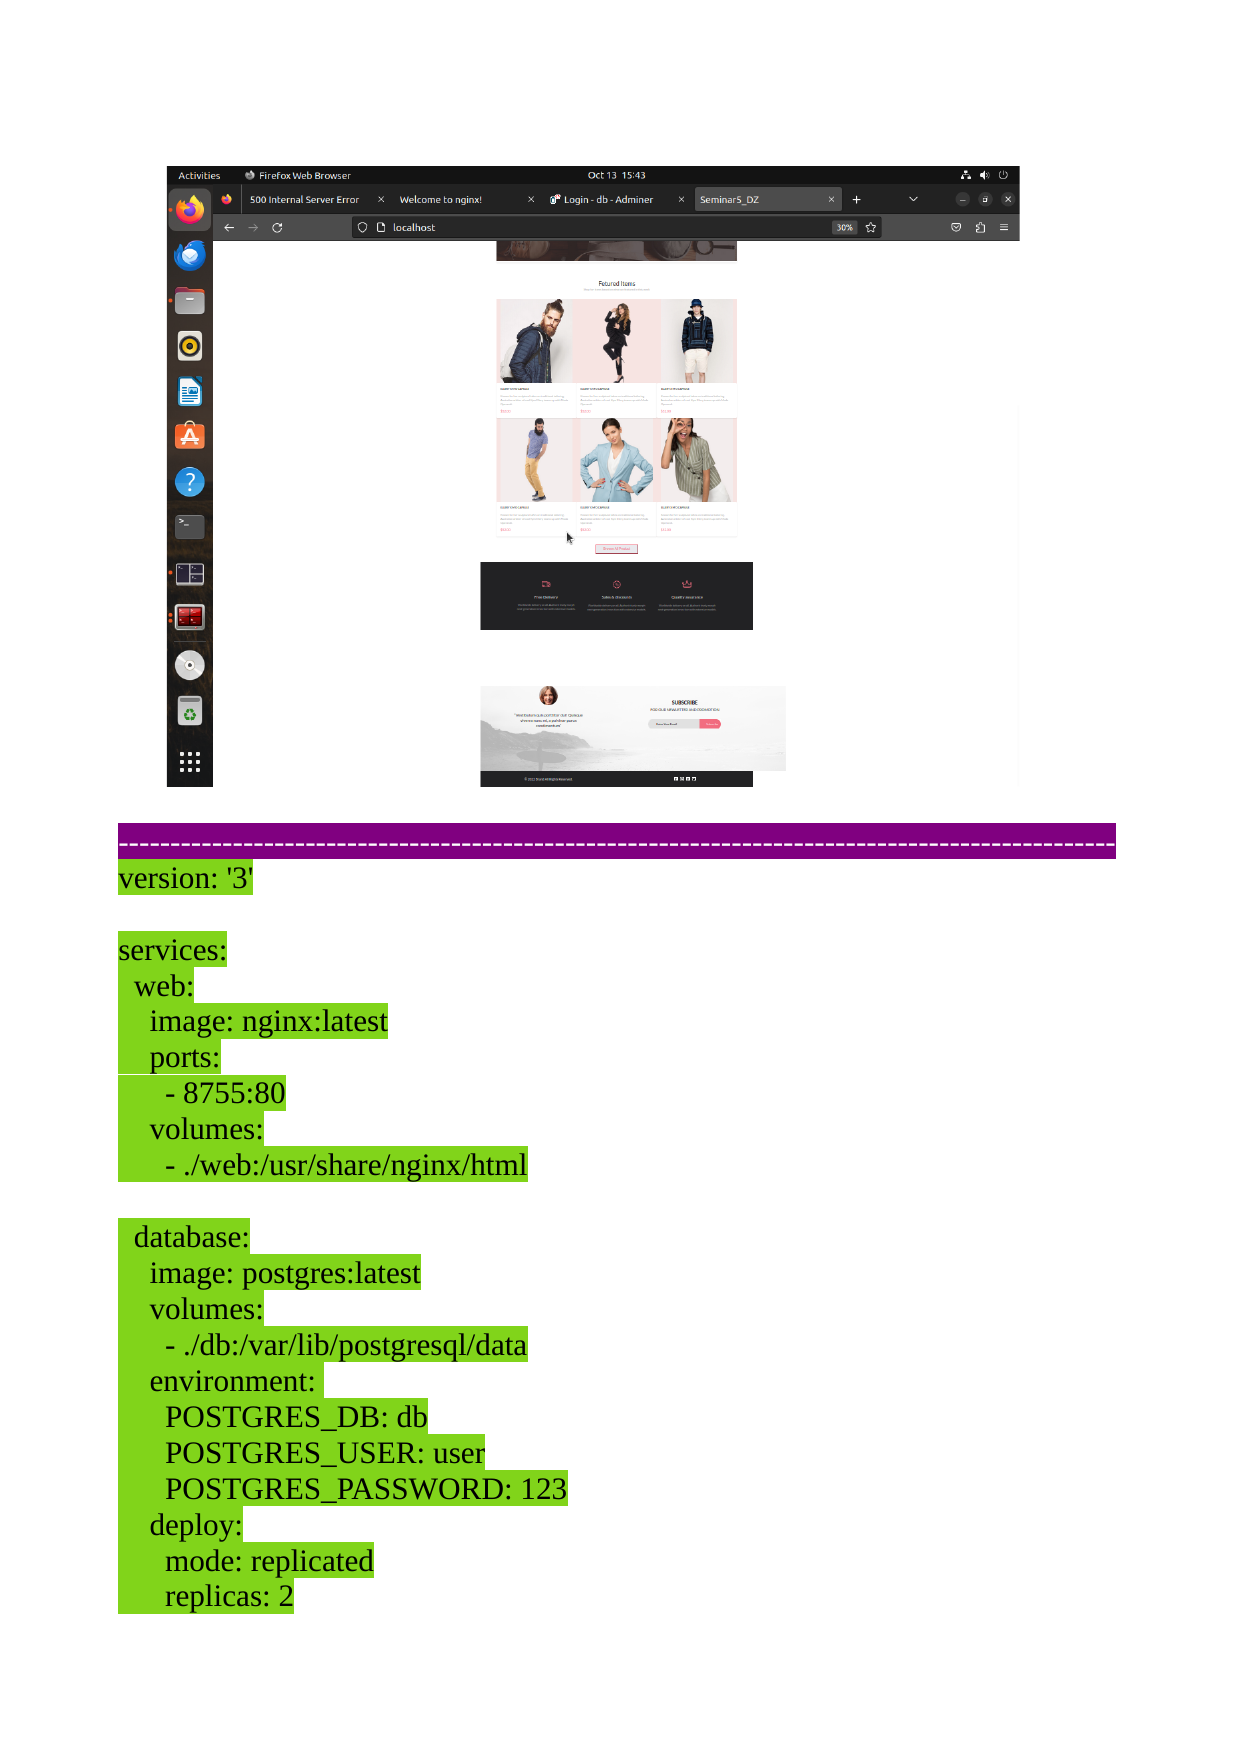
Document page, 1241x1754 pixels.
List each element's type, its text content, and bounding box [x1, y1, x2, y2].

text mode: replicated [118, 1542, 1122, 1578]
text POSTGRES_DB: db [118, 1398, 1122, 1434]
text deploy: [118, 1506, 1122, 1542]
text version: '3' [118, 859, 1122, 895]
text volumes: [118, 1290, 1122, 1326]
text POSTGRES_USER: user [118, 1434, 1122, 1470]
text web: [118, 967, 1122, 1003]
text ------------------------------------------------------------------------------------------------ [118, 823, 1122, 859]
text volumes: [118, 1111, 1122, 1146]
text - 8755:80 [118, 1074, 1122, 1111]
text - ./db:/var/lib/postgresql/data [118, 1326, 1122, 1362]
text image: postgres:latest [118, 1254, 1122, 1290]
text image: nginx:latest [118, 1003, 1122, 1039]
text ports: [118, 1039, 1122, 1074]
text - ./web:/usr/share/nginx/html [118, 1146, 1122, 1182]
picture [166, 166, 1020, 787]
text services: [118, 931, 1122, 967]
text environment: [118, 1362, 1122, 1398]
text POSTGRES_PASSWORD: 123 [118, 1470, 1122, 1506]
text database: [118, 1218, 1122, 1254]
text replicas: 2 [118, 1578, 1122, 1614]
